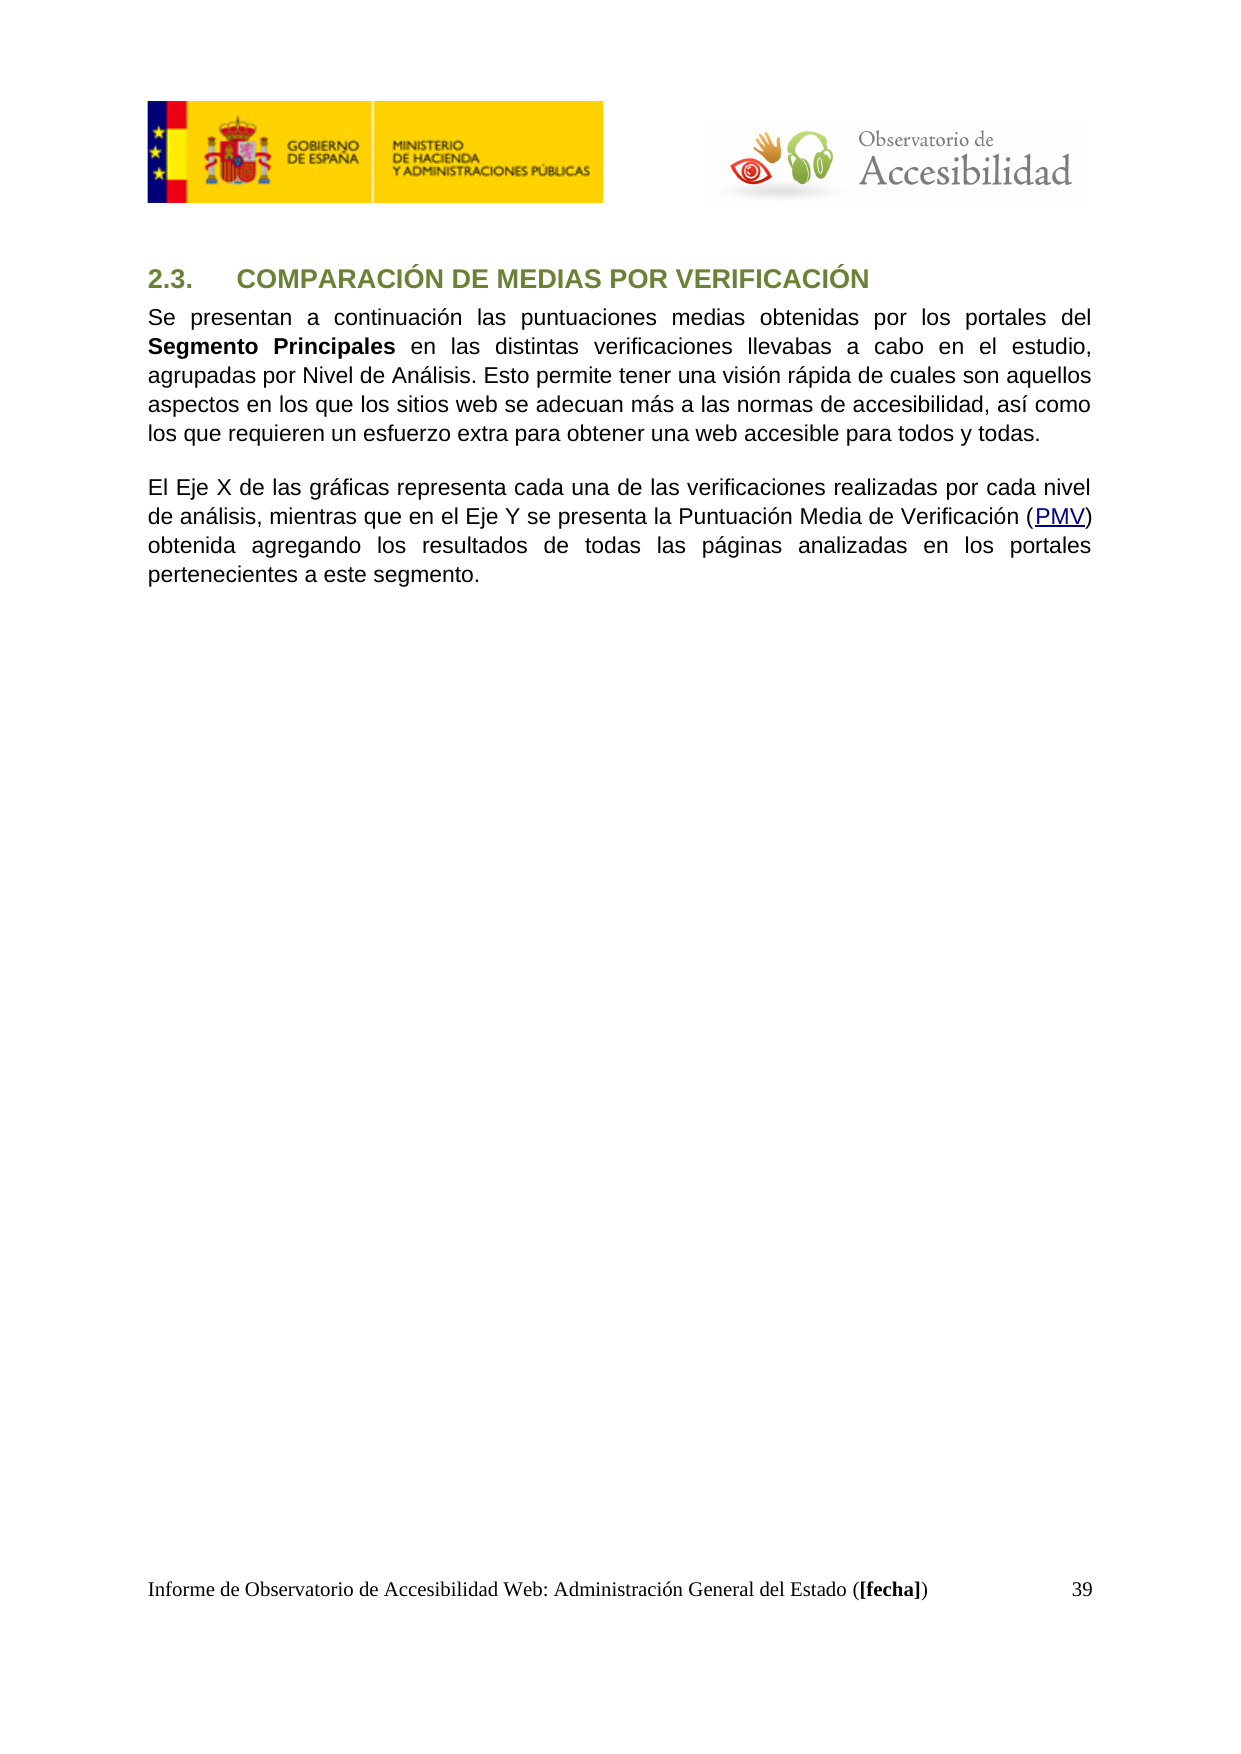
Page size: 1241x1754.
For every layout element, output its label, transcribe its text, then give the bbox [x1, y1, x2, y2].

list Comparación de medias por verificación [148, 263, 1092, 294]
text El Eje X de las gráficas representa cada una de las verificaciones realizadas por cada nivel de análisis, mientras que en el Eje Y se presenta la Puntuación Media de Verificación (PMV) obtenida agregando los resultados de todas las páginas analizadas en los portales pertenecientes a este segmento. [148, 474, 1092, 587]
picture [147, 101, 604, 203]
text Se presentan a continuación las puntuaciones medias obtenidas por los portales del Segmento Principales en las distintas verificaciones llevabas a cabo en el estudio, agrupadas por Nivel de Análisis. Esto permite tener una visión rápida de cuales son aquellos aspectos en los que los sitios web se adecuan más a las normas de accesibilidad, así como los que requieren un esfuerzo extra para obtener una web accesible para todos y todas. [148, 304, 1092, 446]
picture [710, 122, 1086, 205]
